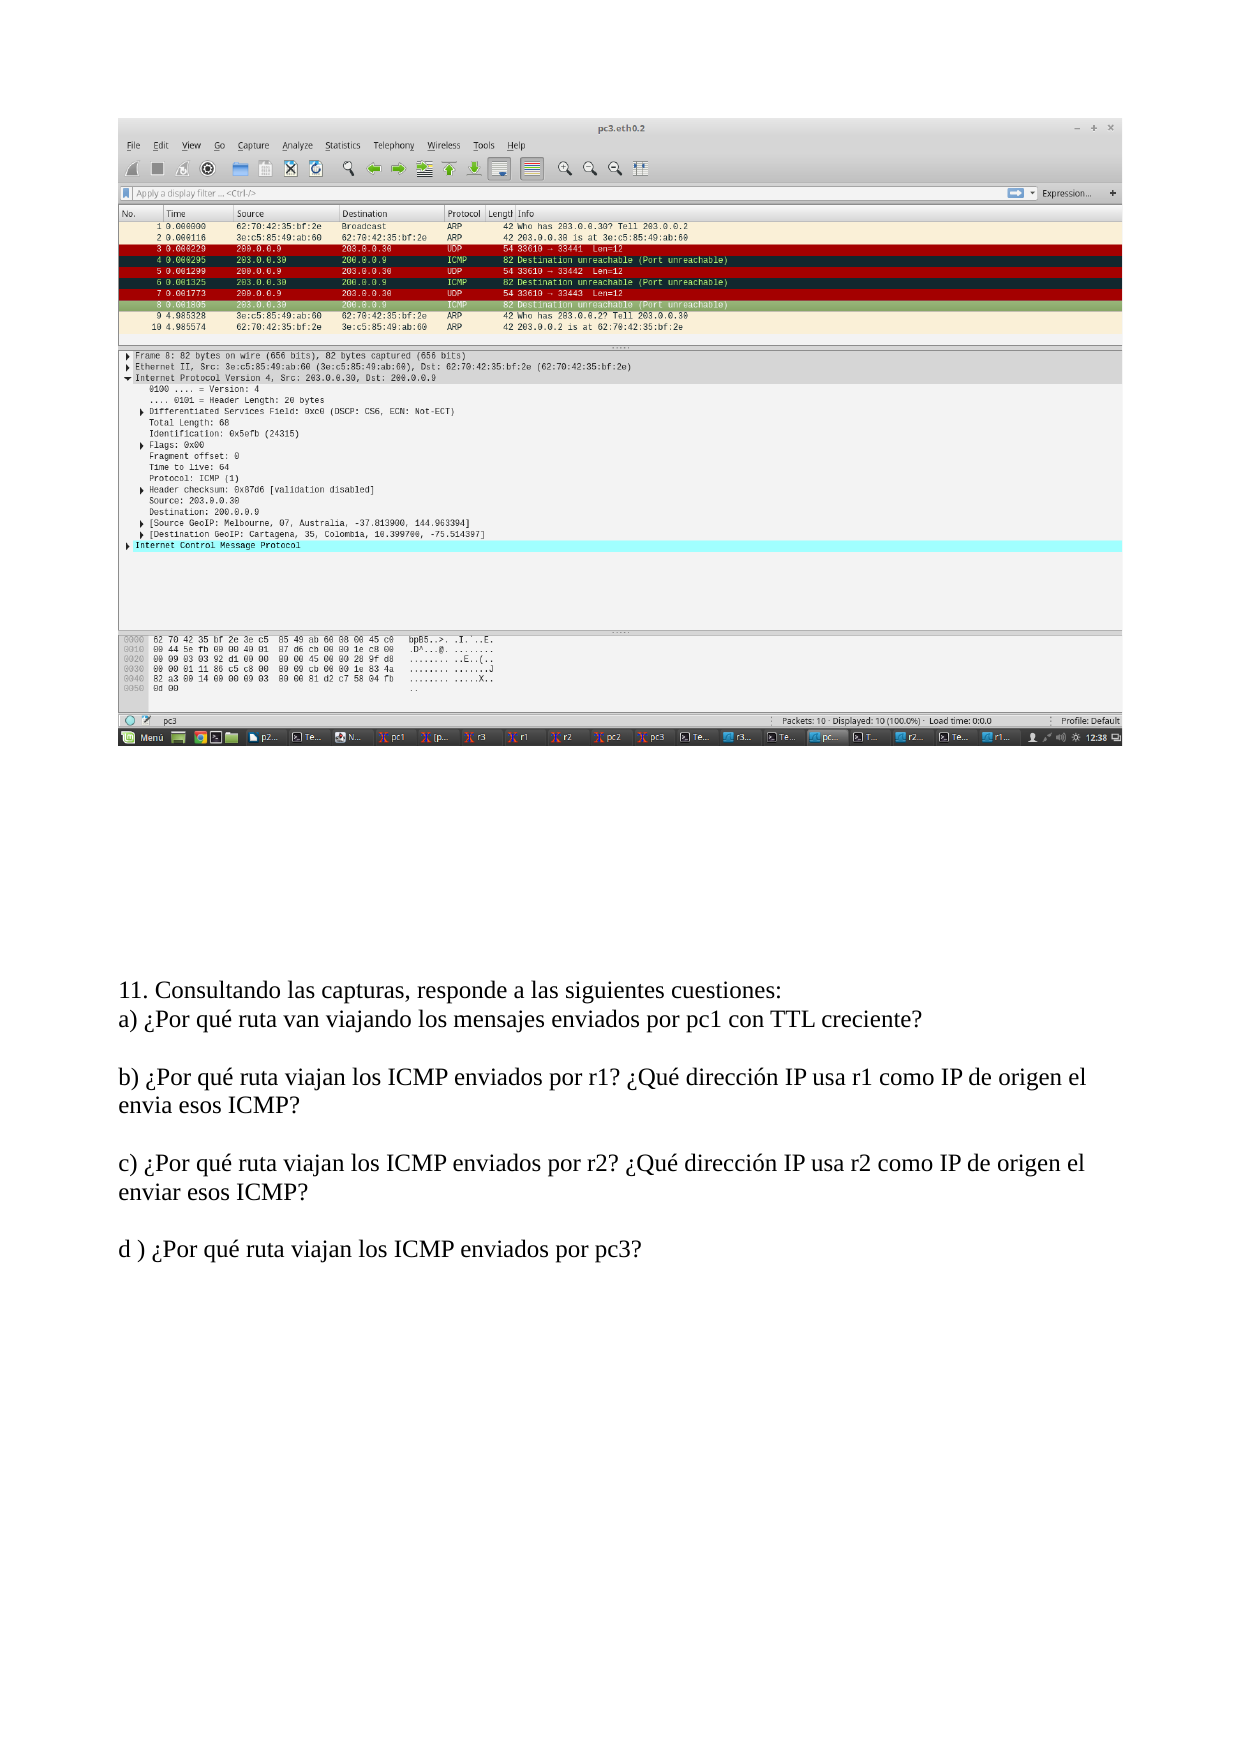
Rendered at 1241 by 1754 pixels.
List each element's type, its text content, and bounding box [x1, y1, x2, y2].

text c) ¿Por qué ruta viajan los ICMP enviados por r2? ¿Qué dirección IP usa r2 como IP de origen el enviar esos ICMP? [118, 1148, 1122, 1206]
text 11. Consultando las capturas, responde a las siguientes cuestiones: [118, 976, 1122, 1004]
text b) ¿Por qué ruta viajan los ICMP enviados por r1? ¿Qué dirección IP usa r1 como IP de origen el envia esos ICMP? [118, 1062, 1122, 1119]
text a) ¿Por qué ruta van viajando los mensajes enviados por pc1 con TTL creciente? [118, 1004, 1122, 1033]
picture [118, 118, 1123, 746]
text d ) ¿Por qué ruta viajan los ICMP enviados por pc3? [118, 1234, 1122, 1263]
